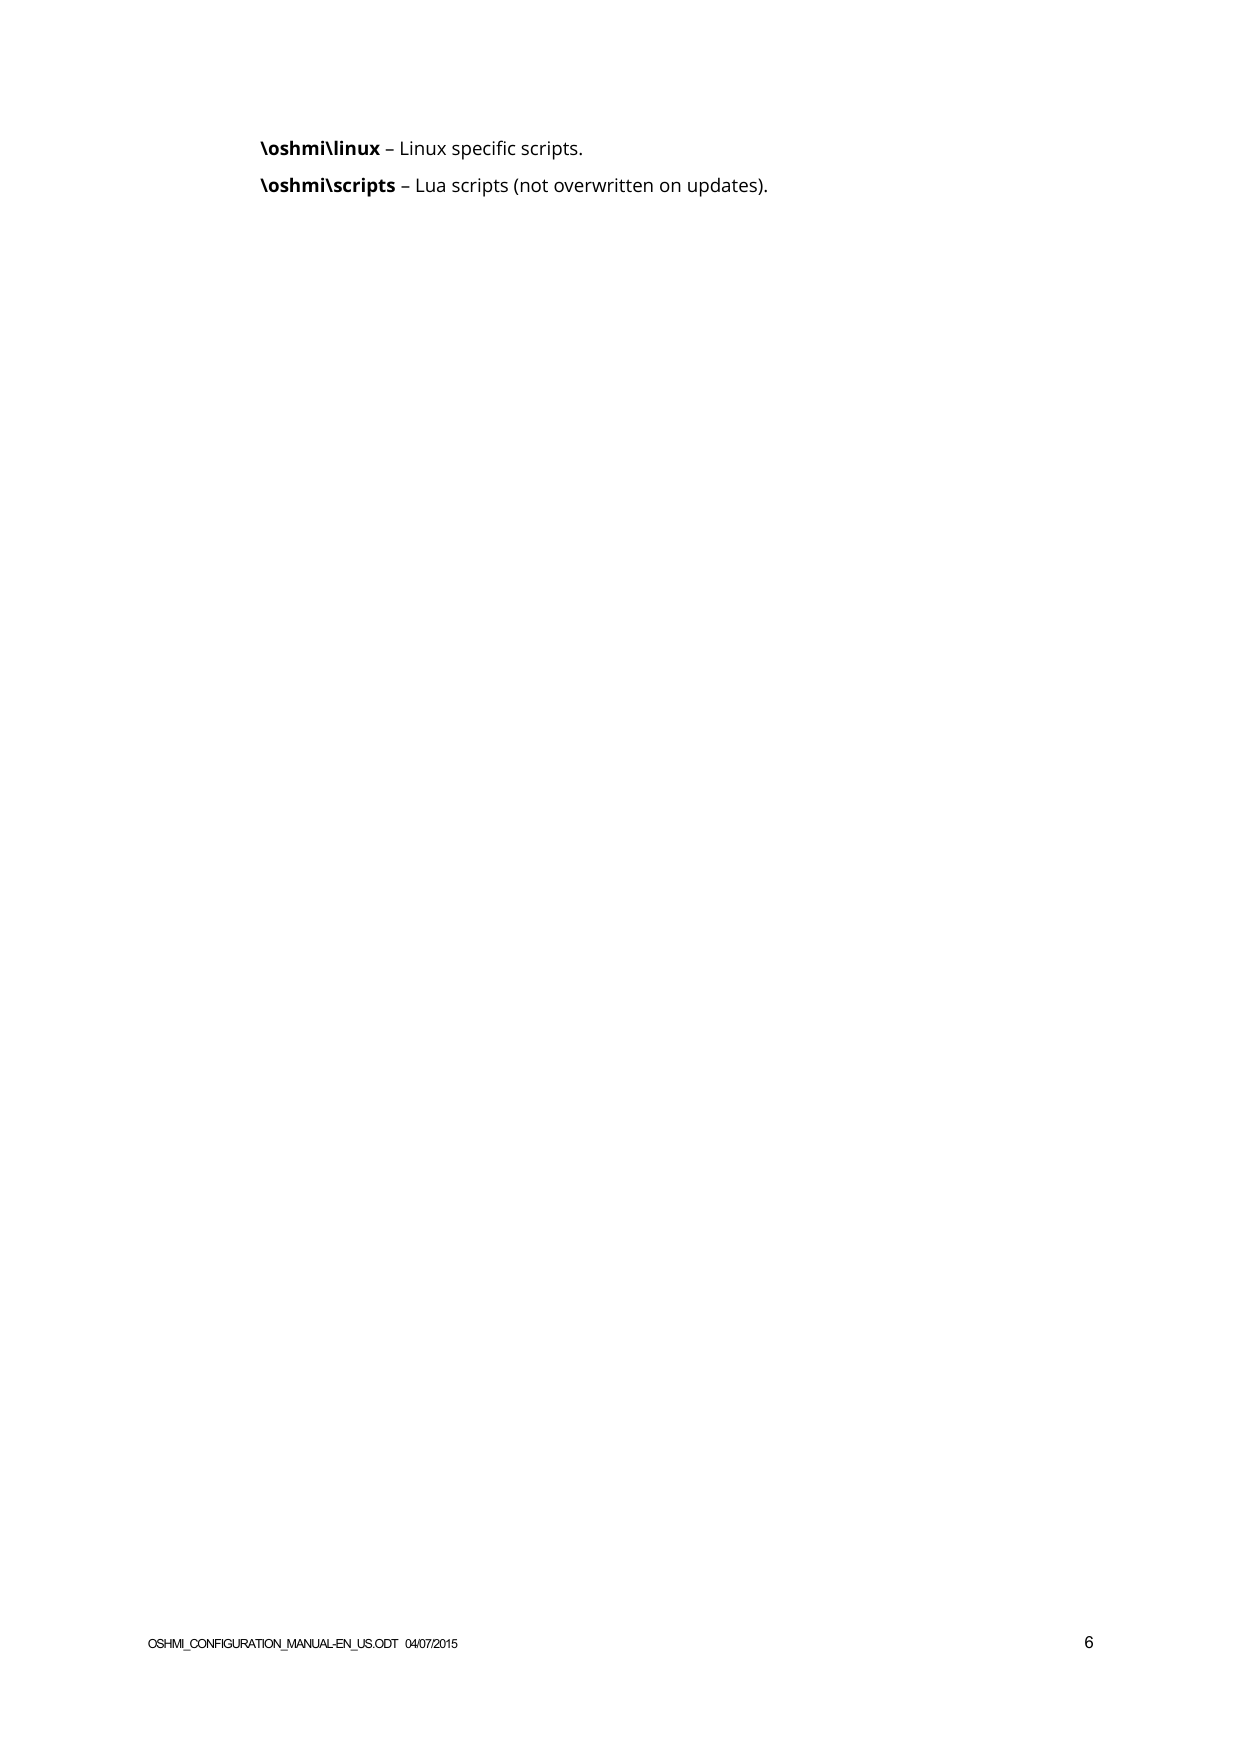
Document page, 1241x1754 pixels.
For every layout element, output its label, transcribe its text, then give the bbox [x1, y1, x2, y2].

text \oshmi\linux – Linux specific scripts. [260, 136, 1093, 161]
text \oshmi\scripts – Lua scripts (not overwritten on updates). [260, 172, 1093, 198]
